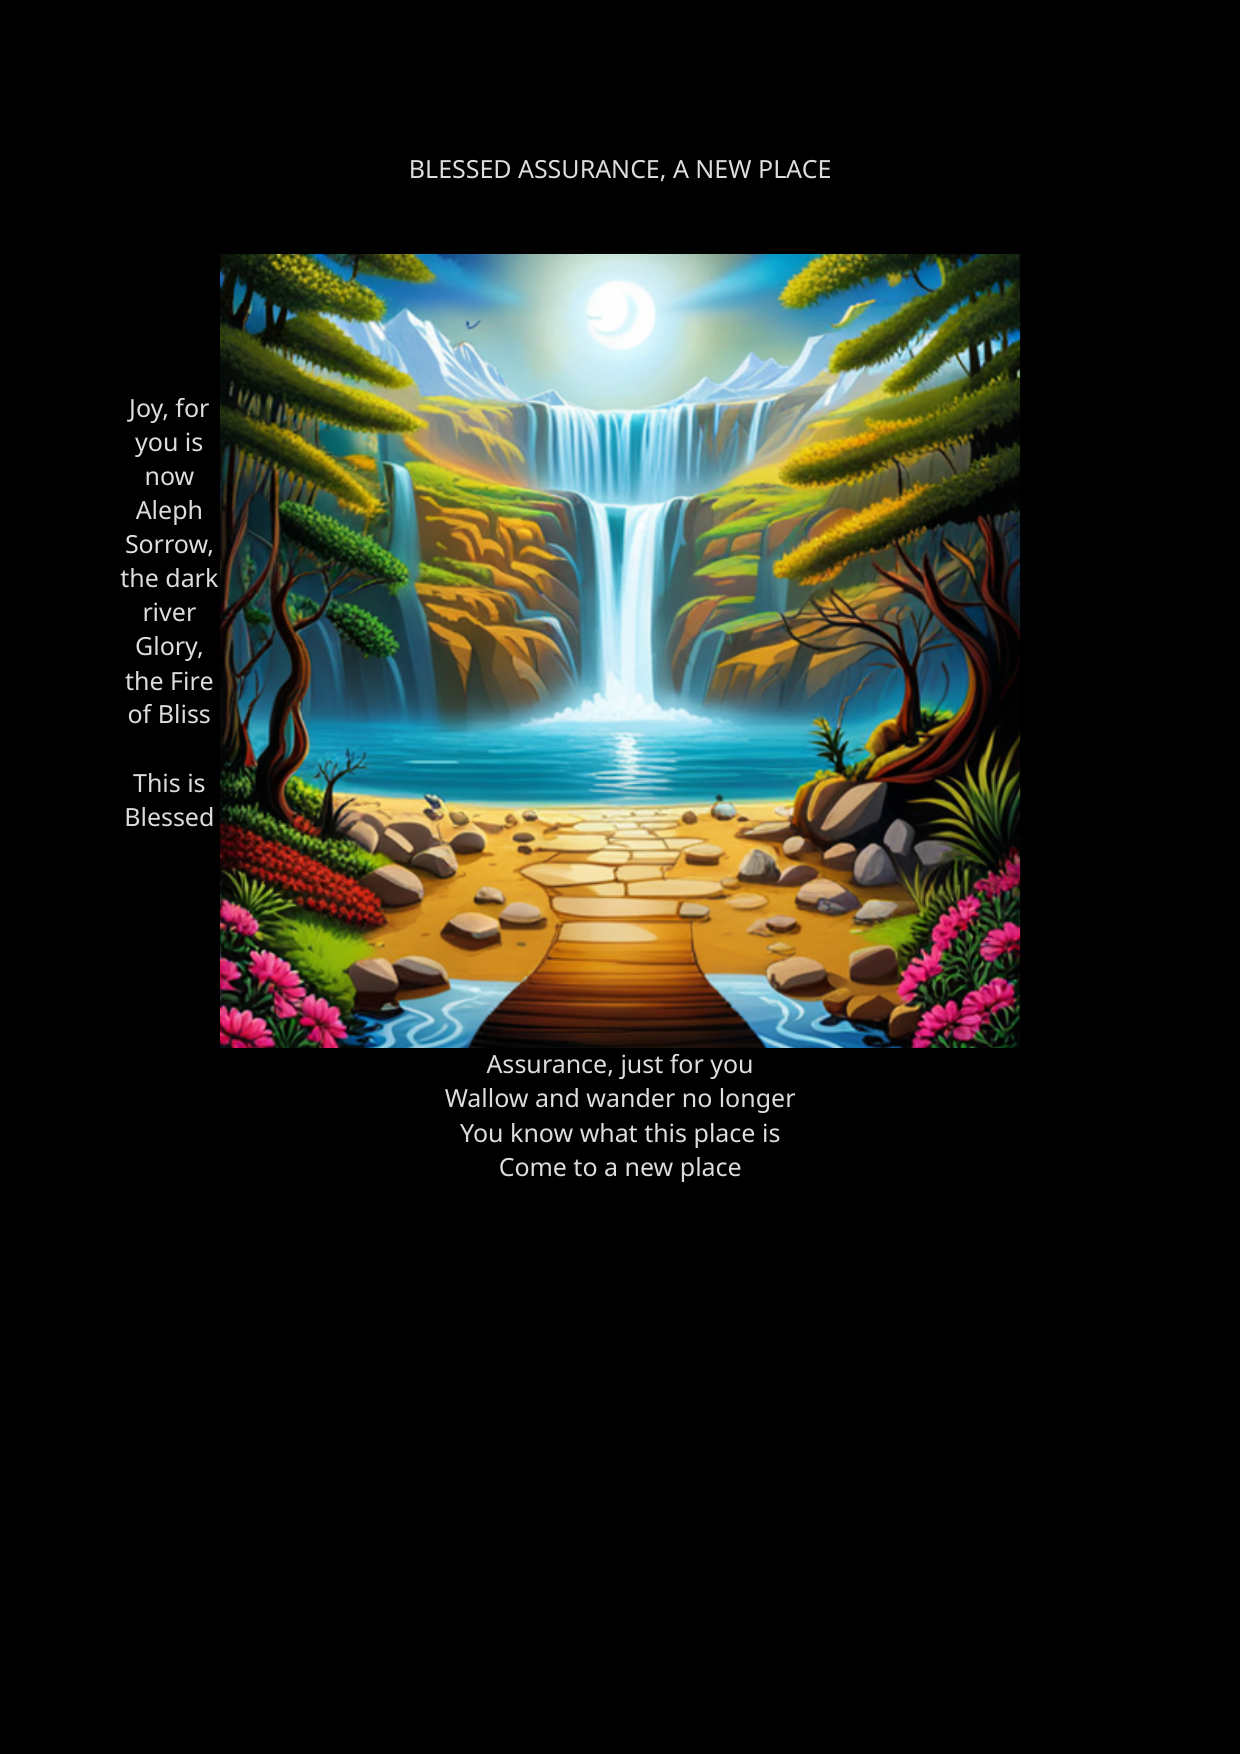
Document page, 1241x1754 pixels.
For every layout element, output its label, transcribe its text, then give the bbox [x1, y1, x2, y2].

text Sorrow, the dark river [118, 527, 220, 629]
text [1020, 629, 1122, 731]
text BLESSED ASSURANCE, A NEW PLACE [118, 152, 1122, 186]
text You know what this place is [118, 1115, 1122, 1149]
text [1020, 527, 1122, 629]
text Wallow and wander no longer [118, 1081, 1122, 1115]
text Joy, for you is now Aleph [118, 391, 220, 527]
text This is Blessed Assurance, just for you [118, 765, 1122, 1081]
picture [220, 254, 1020, 1048]
text Glory, the Fire of Bliss [118, 629, 220, 731]
text [1020, 391, 1122, 527]
text Come to a new place [118, 1149, 1122, 1183]
